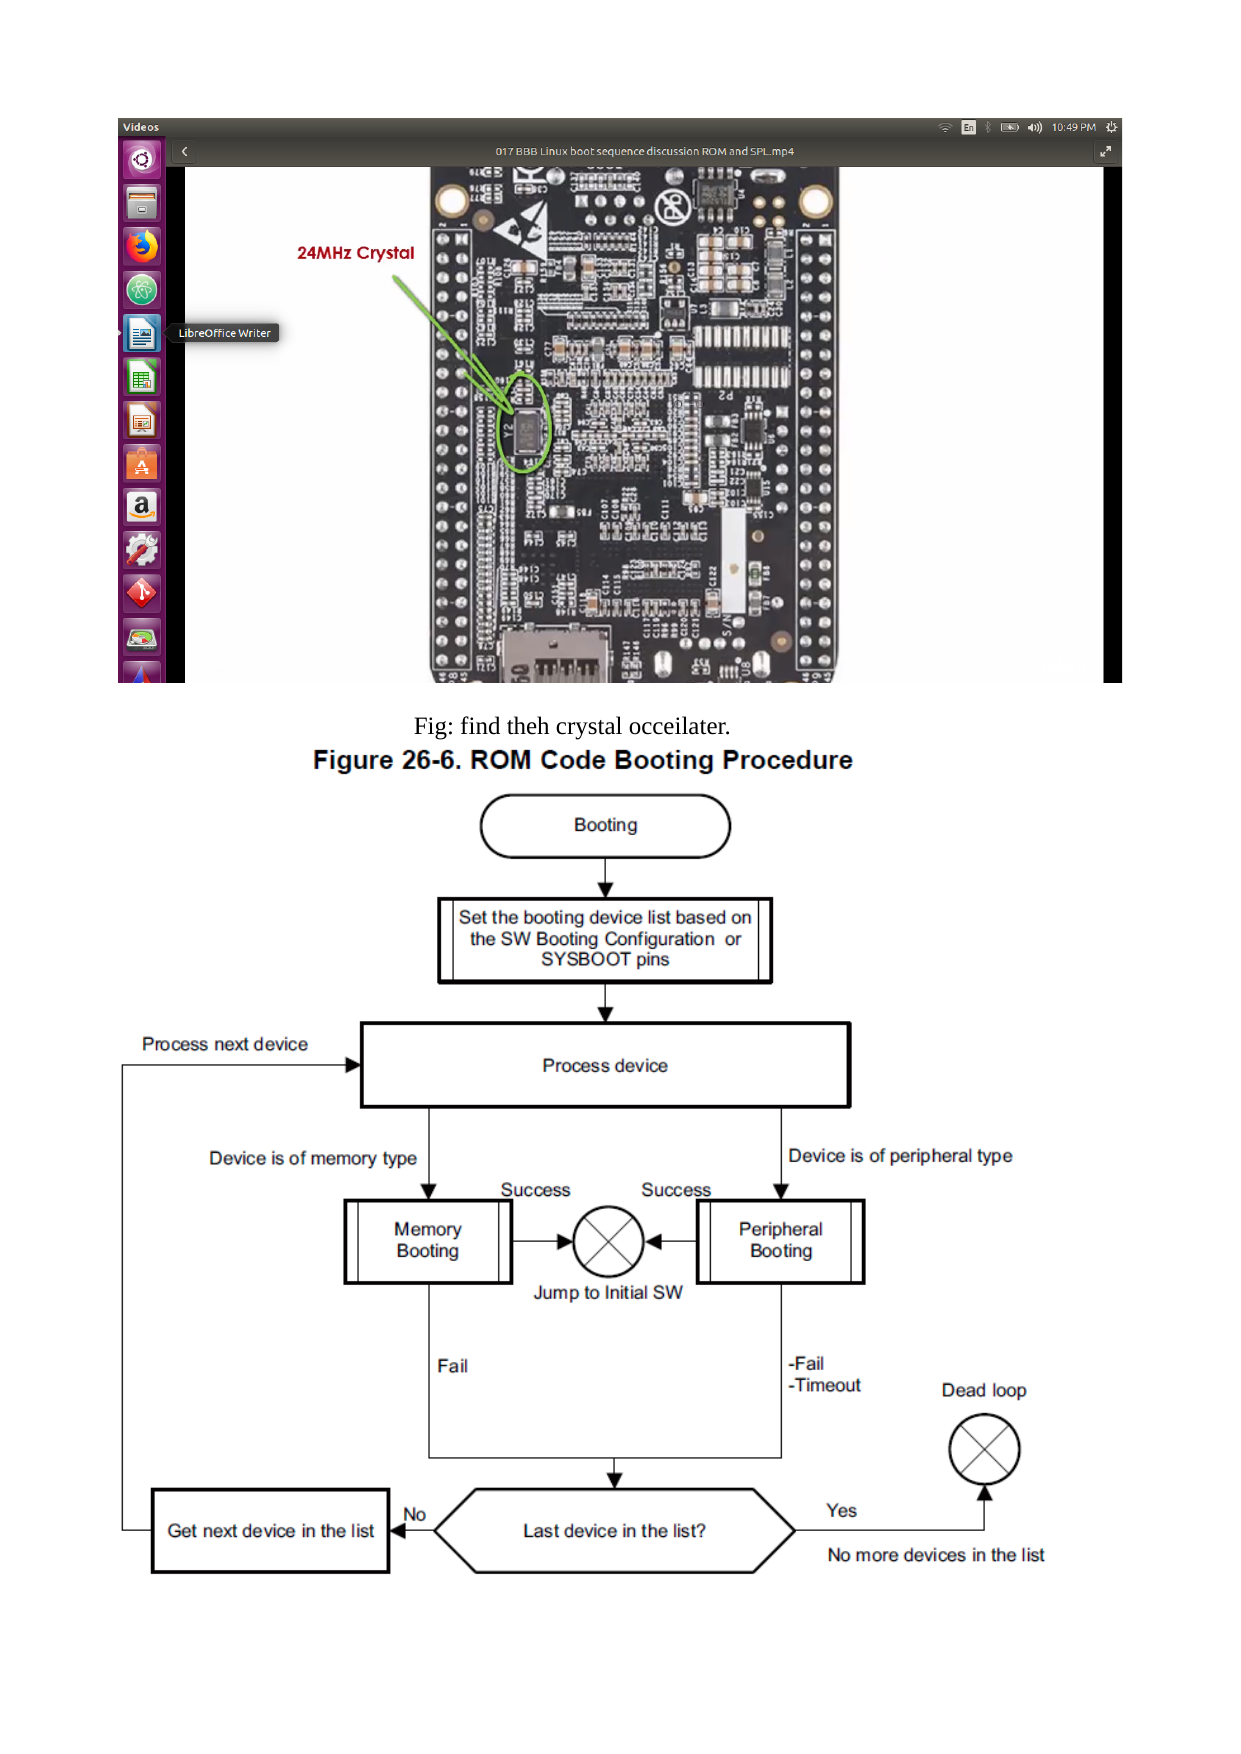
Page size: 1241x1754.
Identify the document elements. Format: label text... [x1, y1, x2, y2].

text Fig: find theh crystal occeilater. [118, 711, 1122, 740]
picture [80, 746, 1085, 1588]
picture [118, 118, 1123, 683]
